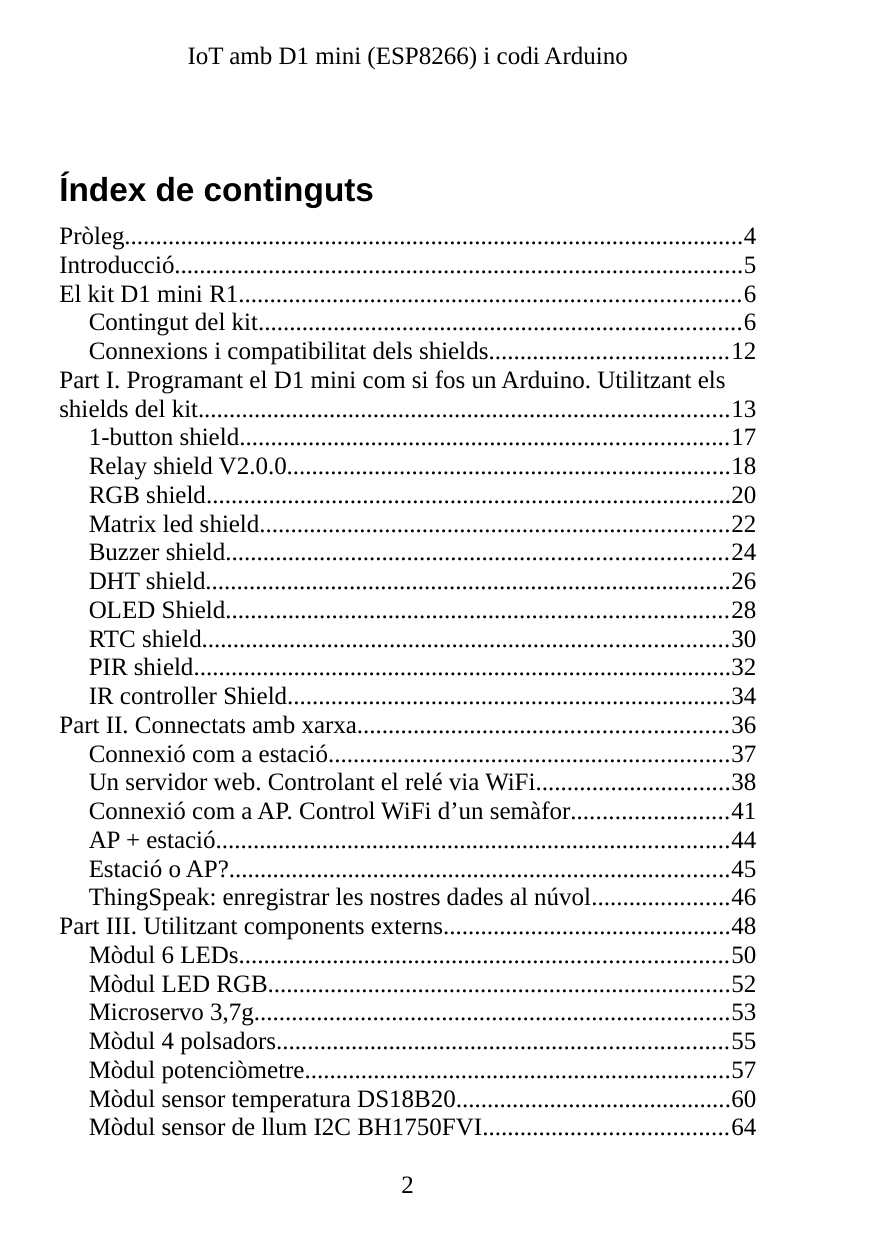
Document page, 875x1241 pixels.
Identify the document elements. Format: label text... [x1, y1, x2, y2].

text Connexió com a AP. Control WiFi d’un semàfor 41 [88, 796, 756, 825]
text RGB shield 20 [88, 480, 756, 509]
subtitle Índex de continguts [59, 170, 756, 209]
text PIR shield 32 [88, 652, 756, 681]
text Mòdul 6 LEDs 50 [88, 940, 756, 969]
text Mòdul LED RGB 52 [88, 969, 756, 997]
text Pròleg 4 [59, 221, 756, 250]
text ThingSpeak: enregistrar les nostres dades al núvol 46 [88, 882, 756, 911]
text RTC shield 30 [88, 624, 756, 652]
text Contingut del kit 6 [88, 307, 756, 336]
text 1-button shield 17 [88, 422, 756, 451]
text Part I. Programant el D1 mini com si fos un Arduino. Utilitzant els shields del kit. 13 [59, 365, 756, 422]
text OLED Shield 28 [88, 595, 756, 624]
text Part III. Utilitzant components externs 48 [59, 911, 756, 940]
text Estació o AP? 45 [88, 854, 756, 882]
text Connexions i compatibilitat dels shields 12 [88, 336, 756, 365]
text Buzzer shield 24 [88, 537, 756, 566]
text Relay shield V2.0.0 18 [88, 451, 756, 480]
text Part II. Connectats amb xarxa 36 [59, 710, 756, 739]
text Microservo 3,7g 53 [88, 997, 756, 1026]
text Introducció 5 [59, 250, 756, 279]
text Connexió com a estació 37 [88, 739, 756, 767]
text Mòdul 4 polsadors 55 [88, 1026, 756, 1055]
text Un servidor web. Controlant el relé via WiFi 38 [88, 767, 756, 796]
text Mòdul sensor de llum I2C BH1750FVI 64 [88, 1112, 756, 1141]
text DHT shield 26 [88, 566, 756, 595]
text Mòdul potenciòmetre 57 [88, 1055, 756, 1084]
text IR controller Shield 34 [88, 681, 756, 710]
text Matrix led shield 22 [88, 509, 756, 537]
text Mòdul sensor temperatura DS18B20 60 [88, 1084, 756, 1112]
text AP + estació 44 [88, 825, 756, 854]
text El kit D1 mini R1 6 [59, 279, 756, 307]
